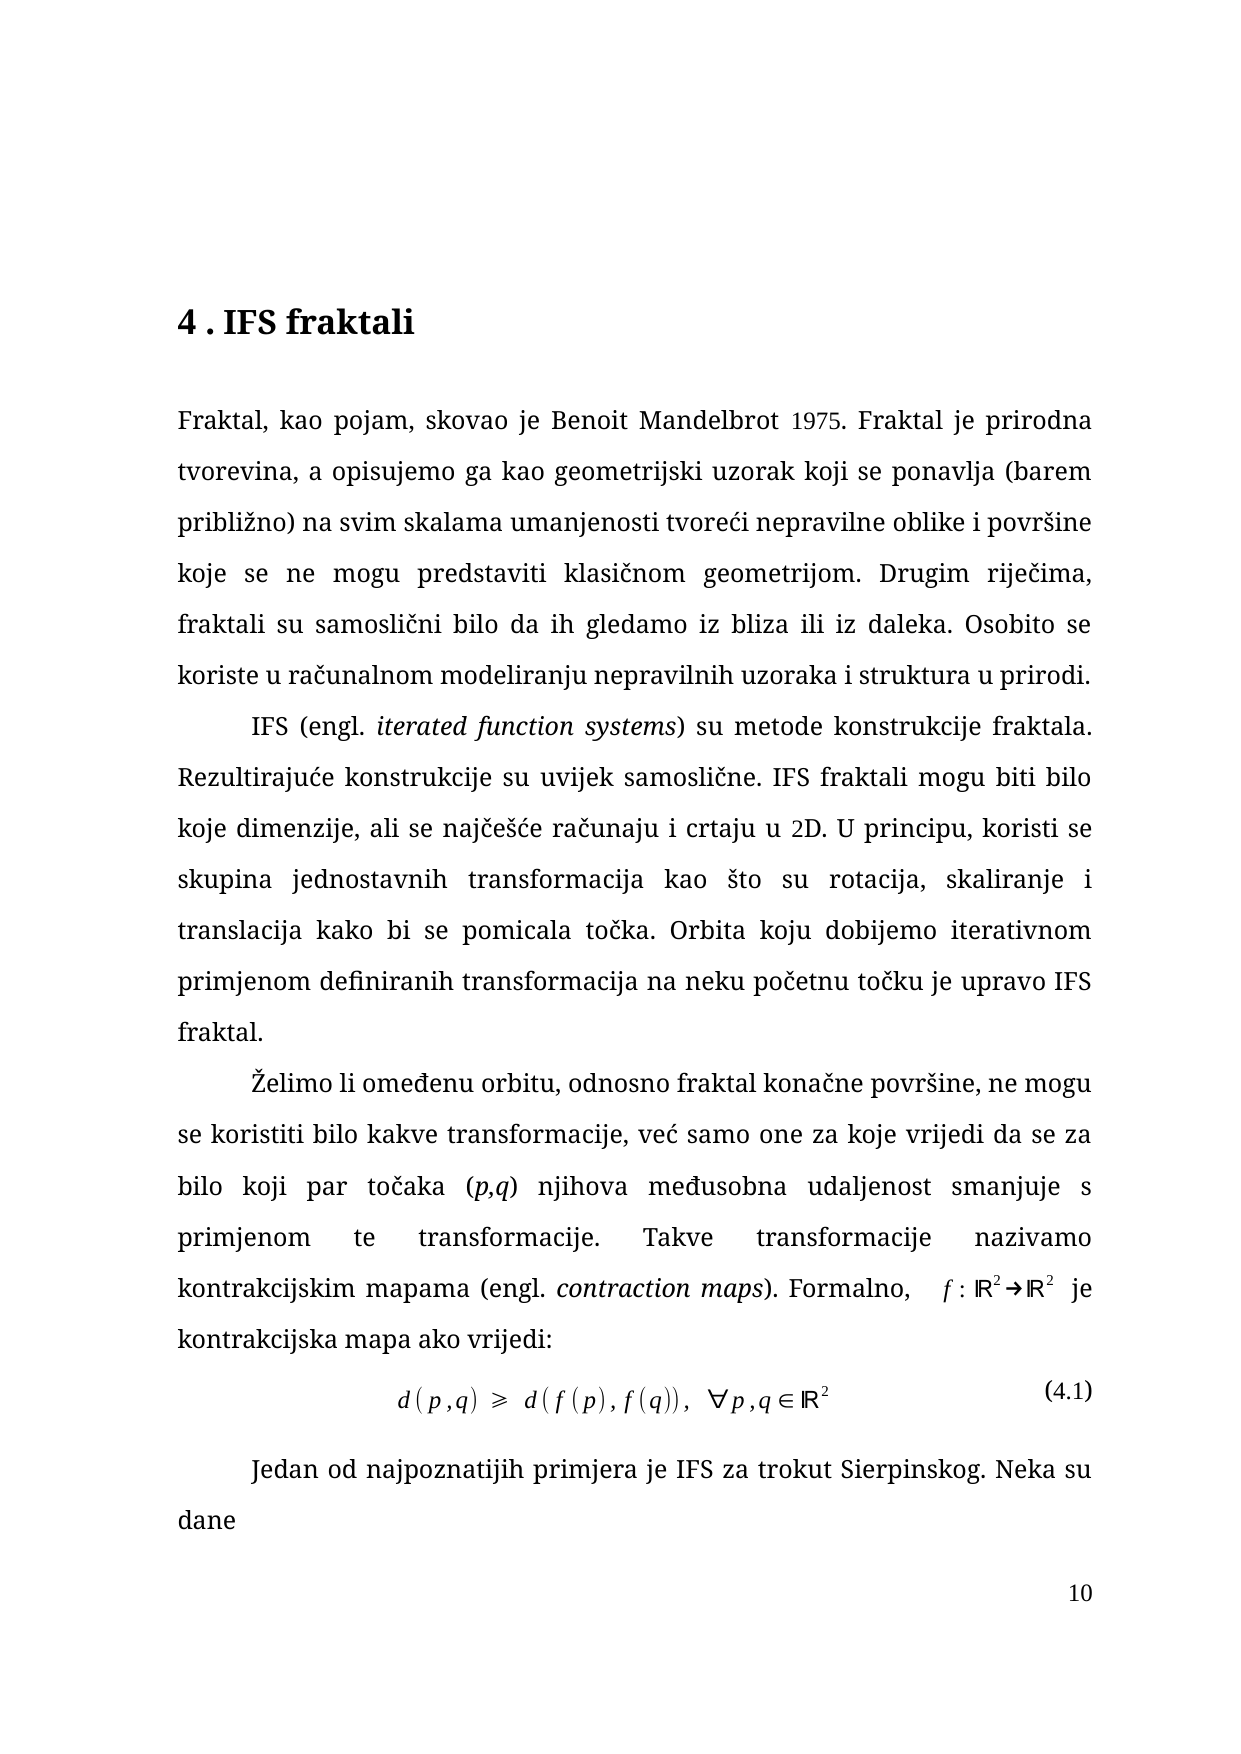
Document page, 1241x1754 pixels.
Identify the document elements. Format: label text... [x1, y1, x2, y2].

text IFS (engl. iterated function systems) su metode konstrukcije fraktala. Rezultirajuće konstrukcije su uvijek samoslične. IFS fraktali mogu biti bilo koje dimenzije, ali se najčešće računaju i crtaju u 2D. U principu, koristi se skupina jednostavnih transformacija kao što su rotacija, skaliranje i translacija kako bi se pomicala točka. Orbita koju dobijemo iterativnom primjenom deﬁniranih transformacĳa na neku početnu točku je upravo IFS fraktal. [177, 709, 1093, 1049]
text (4.1) [177, 1372, 1093, 1435]
text Želimo li omeđenu orbitu, odnosno fraktal konačne površine, ne mogu se koristiti bilo kakve transformacije, već samo one za koje vrijedi da se za bilo koji par točaka (p,q) njihova međusobna udaljenost smanjuje s primjenom te transformacije. Takve transformacije nazivamo kontrakcijskim mapama (engl. contraction maps). Formalno, je kontrakcijska mapa ako vrijedi: [177, 1066, 1093, 1355]
text Fraktal, kao pojam, skovao je Benoit Mandelbrot 1975. Fraktal je prirodna tvorevina, a opisujemo ga kao geometrijski uzorak koji se ponavlja (barem približno) na svim skalama umanjenosti tvoreći nepravilne oblike i površine koje se ne mogu predstaviti klasičnom geometrijom. Drugim riječima, fraktali su samoslični bilo da ih gledamo iz bliza ili iz daleka. Osobito se koriste u računalnom modeliranju nepravilnih uzoraka i struktura u prirodi. [177, 403, 1093, 692]
text Jedan od najpoznatijih primjera je IFS za trokut Sierpinskog. Neka su dane [177, 1452, 1093, 1537]
subtitle 4 . IFS fraktali [177, 299, 1093, 344]
